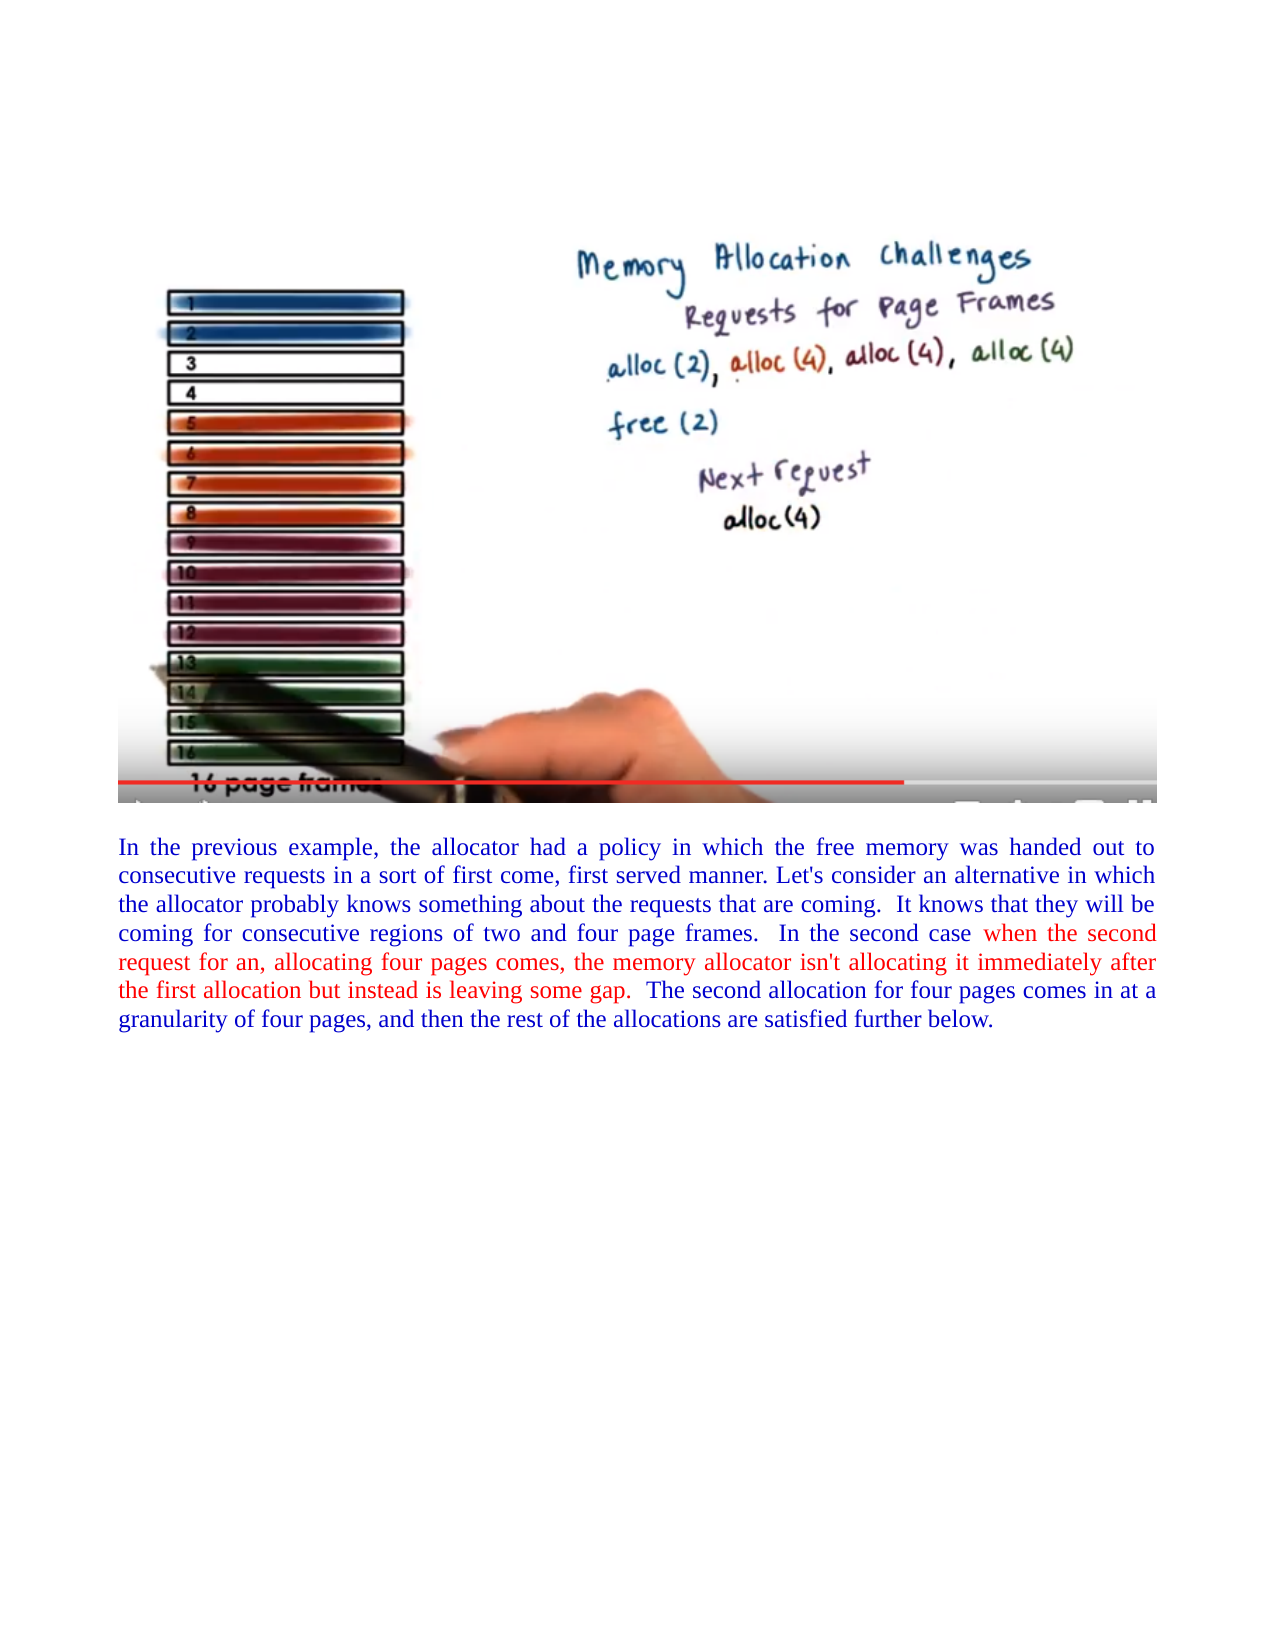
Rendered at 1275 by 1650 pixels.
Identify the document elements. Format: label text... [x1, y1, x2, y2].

picture [118, 233, 1157, 803]
text In the previous example, the allocator had a policy in which the free memory was handed out to consecutive requests in a sort of first come, first served manner. Let's consider an alternative in which the allocator probably knows something about the requests that are coming. It knows that they will be coming for consecutive regions of two and four page frames. In the second case when the second request for an, allocating four pages comes, the memory allocator isn't allocating it immediately after the first allocation but instead is leaving some gap. The second allocation for four pages comes in at a granularity of four pages, and then the rest of the allocations are satisfied further below. [118, 832, 1157, 1033]
